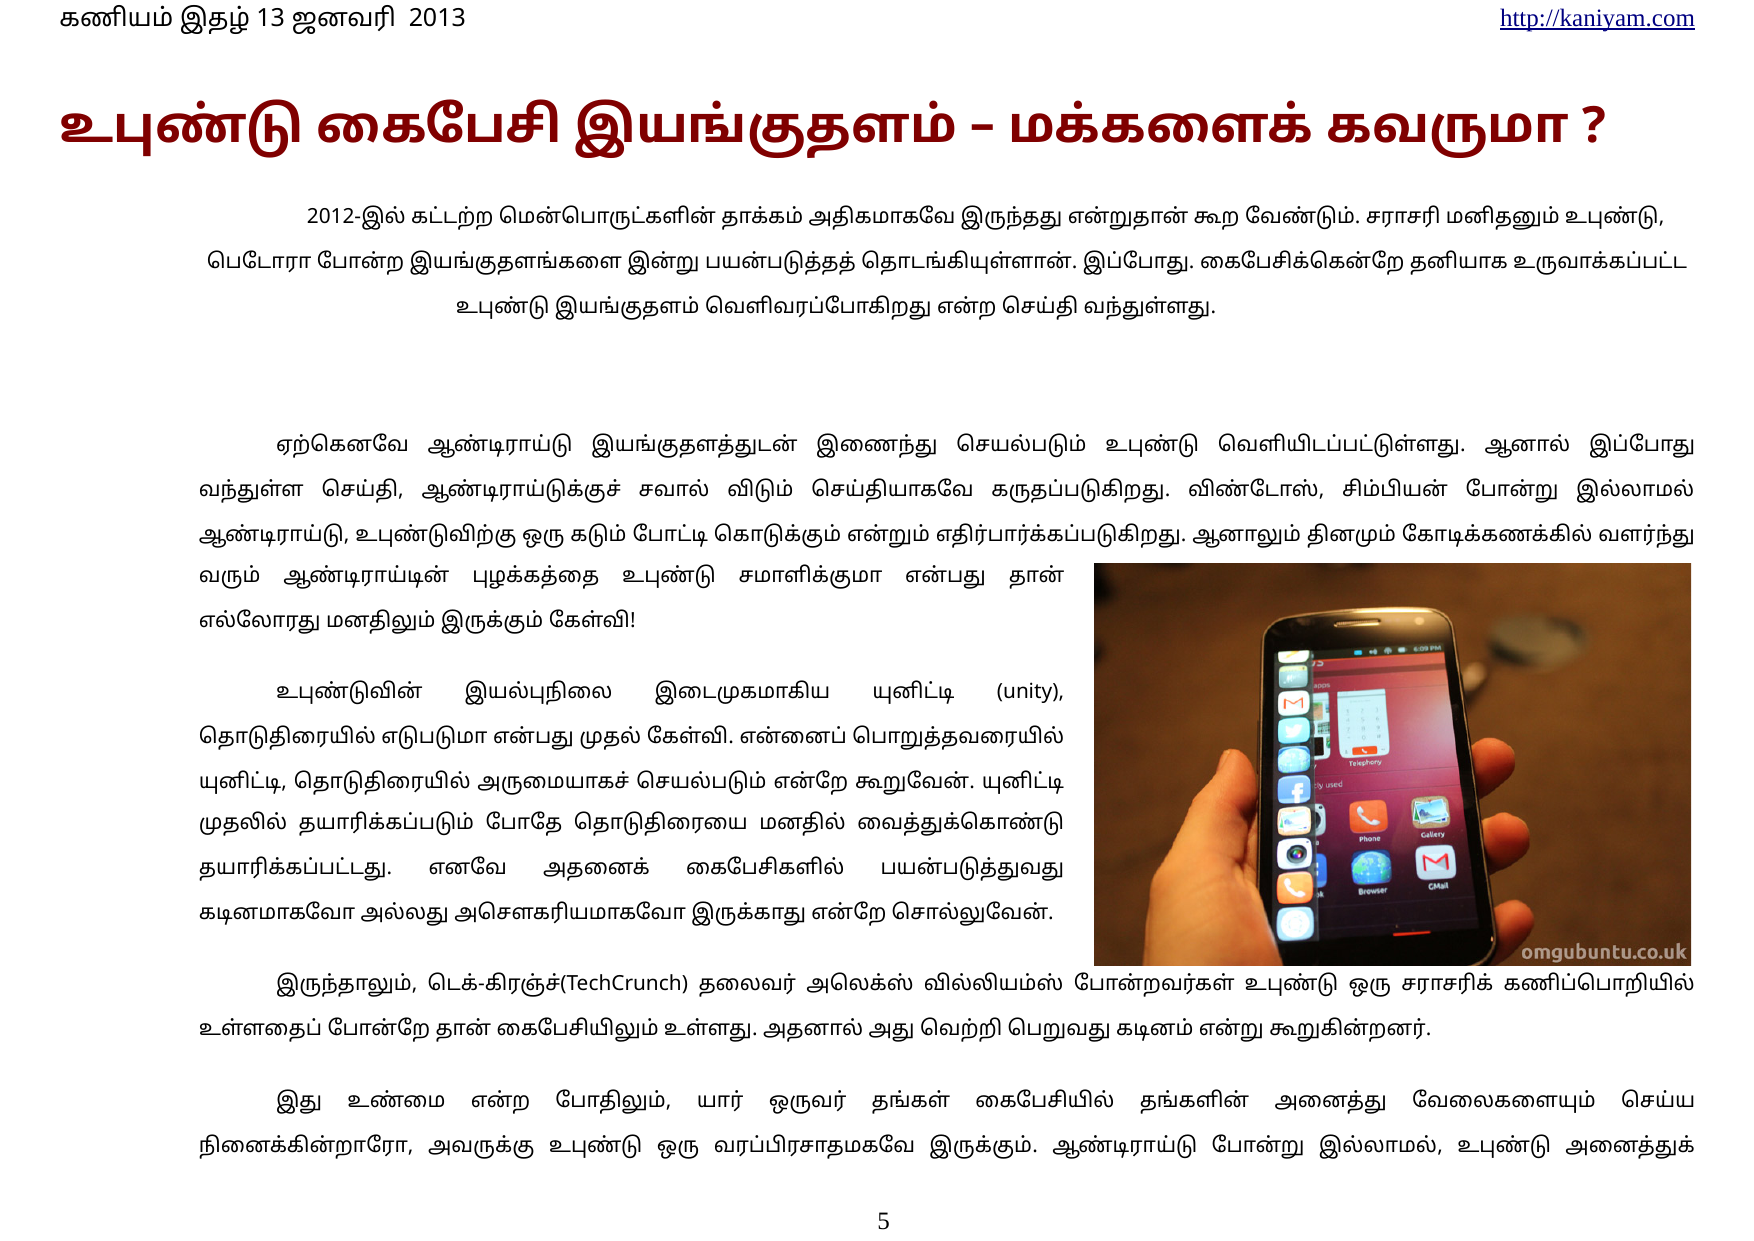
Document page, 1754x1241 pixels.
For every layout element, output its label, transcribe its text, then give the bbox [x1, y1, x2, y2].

picture [1094, 563, 1692, 966]
subtitle உபுண்டு கைபேசி இயங்குதளம் – மக்களைக் கவருமா ? [59, 89, 1695, 163]
text ஏற்கெனவே ஆண்டிராய்டு இயங்குதளத்துடன் இணைந்து செயல்படும் உபுண்டு வெளியிடப்பட்டுள்ளது. ஆனால் இப்போது வந்துள்ள செய்தி, ஆண்டிராய்டுக்குச் சவால் விடும் செய்தியாகவே கருதப்படுகிறது. விண்டோஸ், சிம்பியன் போன்று இல்லாமல் ஆண்டிராய்டு, உபுண்டுவிற்கு ஒரு கடும் போட்டி கொடுக்கும் என்றும் எதிர்பார்க்கப்படுகிறது. ஆனாலும் தினமும் கோடிக்கணக்கில் வளர்ந்து வரும் ஆண்டிராய்டின் புழக்கத்தை உபுண்டு சமாளிக்குமா என்பது தான் எல்லோரது மனதிலும் இருக்கும் கேள்வி! [199, 429, 1695, 636]
text இது உண்மை என்ற போதிலும், யார் ஒருவர் தங்கள் கைபேசியில் தங்களின் அனைத்து வேலைகளையும் செய்ய நினைக்கின்றாரோ, அவருக்கு உபுண்டு ஒரு வரப்பிரசாதமகவே இருக்கும். ஆண்டிராய்டு போன்று இல்லாமல், உபுண்டு அனைத்துக் [199, 1085, 1695, 1161]
text உபுண்டுவின் இயல்புநிலை இடைமுகமாகிய யுனிட்டி (unity), தொடுதிரையில் எடுபடுமா என்பது முதல் கேள்வி. என்னைப் பொறுத்தவரையில் யுனிட்டி, தொடுதிரையில் அருமையாகச் செயல்படும் என்றே கூறுவேன். யுனிட்டி முதலில் தயாரிக்கப்படும் போதே தொடுதிரையை மனதில் வைத்துக்கொண்டு தயாரிக்கப்பட்டது. எனவே அதனைக் கைபேசிகளில் பயன்படுத்துவது கடினமாகவோ அல்லது அசௌகரியமாகவோ இருக்காது என்றே சொல்லுவேன். [199, 677, 1094, 928]
text இருந்தாலும், டெக்-கிரஞ்ச்(TechCrunch) தலைவர் அலெக்ஸ் வில்லியம்ஸ் போன்றவர்கள் உபுண்டு ஒரு சராசரிக் கணிப்பொறியில் உள்ளதைப் போன்றே தான் கைபேசியிலும் உள்ளது. அதனால் அது வெற்றி பெறுவது கடினம் என்று கூறுகின்றனர். [199, 968, 1695, 1044]
text 2012-இல் கட்டற்ற மென்பொருட்களின் தாக்கம் அதிகமாகவே இருந்தது என்றுதான் கூற வேண்டும். சராசரி மனிதனும் உபுண்டு, பெடோரா போன்ற இயங்குதளங்களை இன்று பயன்படுத்தத் தொடங்கியுள்ளான். இப்போது. கைபேசிக்கென்றே தனியாக உருவாக்கப்பட்ட உபுண்டு இயங்குதளம் வெளிவரப்போகிறது என்ற செய்தி வந்துள்ளது. [199, 201, 1695, 322]
